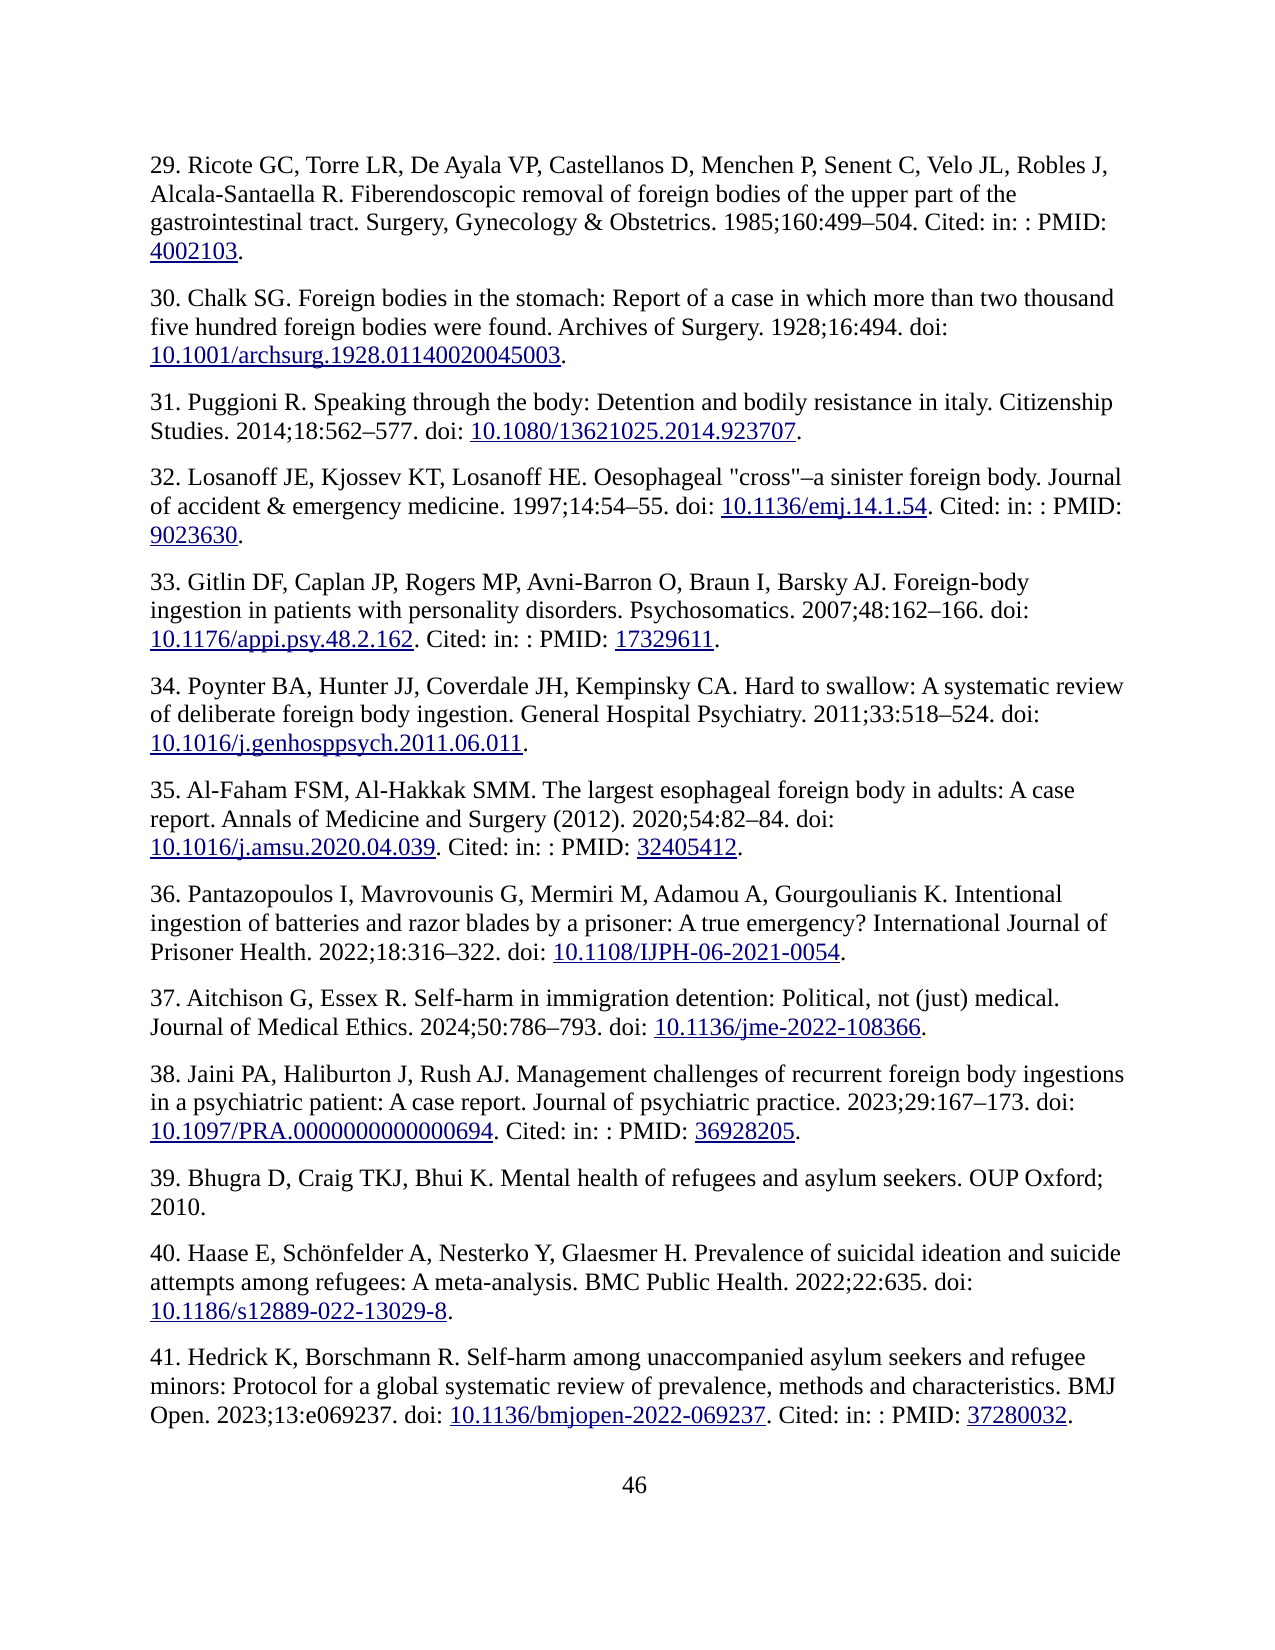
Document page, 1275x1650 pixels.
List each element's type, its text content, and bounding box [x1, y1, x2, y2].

text 36. Pantazopoulos I, Mavrovounis G, Mermiri M, Adamou A, Gourgoulianis K. Intentional ingestion of batteries and razor blades by a prisoner: A true emergency? International Journal of Prisoner Health. 2022;18:316–322. doi: 10.1108/IJPH-06-2021-0054. [150, 879, 1125, 965]
text 32. Losanoff JE, Kjossev KT, Losanoff HE. Oesophageal "cross"–a sinister foreign body. Journal of accident & emergency medicine. 1997;14:54–55. doi: 10.1136/emj.14.1.54. Cited: in: : PMID: 9023630. [150, 462, 1125, 549]
text 34. Poynter BA, Hunter JJ, Coverdale JH, Kempinsky CA. Hard to swallow: A systematic review of deliberate foreign body ingestion. General Hospital Psychiatry. 2011;33:518–524. doi: 10.1016/j.genhosppsych.2011.06.011. [150, 671, 1125, 757]
text 29. Ricote GC, Torre LR, De Ayala VP, Castellanos D, Menchen P, Senent C, Velo JL, Robles J, Alcala-Santaella R. Fiberendoscopic removal of foreign bodies of the upper part of the gastrointestinal tract. Surgery, Gynecology & Obstetrics. 1985;160:499–504. Cited: in: : PMID: 4002103. [150, 150, 1125, 265]
text 38. Jaini PA, Haliburton J, Rush AJ. Management challenges of recurrent foreign body ingestions in a psychiatric patient: A case report. Journal of psychiatric practice. 2023;29:167–173. doi: 10.1097/PRA.0000000000000694. Cited: in: : PMID: 36928205. [150, 1059, 1125, 1145]
text 31. Puggioni R. Speaking through the body: Detention and bodily resistance in italy. Citizenship Studies. 2014;18:562–577. doi: 10.1080/13621025.2014.923707. [150, 387, 1125, 444]
text 37. Aitchison G, Essex R. Self-harm in immigration detention: Political, not (just) medical. Journal of Medical Ethics. 2024;50:786–793. doi: 10.1136/jme-2022-108366. [150, 983, 1125, 1041]
text 41. Hedrick K, Borschmann R. Self-harm among unaccompanied asylum seekers and refugee minors: Protocol for a global systematic review of prevalence, methods and characteristics. BMJ Open. 2023;13:e069237. doi: 10.1136/bmjopen-2022-069237. Cited: in: : PMID: 37280032. [150, 1342, 1125, 1429]
text 39. Bhugra D, Craig TKJ, Bhui K. Mental health of refugees and asylum seekers. OUP Oxford; 2010. [150, 1163, 1125, 1220]
text 35. Al-Faham FSM, Al-Hakkak SMM. The largest esophageal foreign body in adults: A case report. Annals of Medicine and Surgery (2012). 2020;54:82–84. doi: 10.1016/j.amsu.2020.04.039. Cited: in: : PMID: 32405412. [150, 775, 1125, 861]
text 40. Haase E, Schönfelder A, Nesterko Y, Glaesmer H. Prevalence of suicidal ideation and suicide attempts among refugees: A meta-analysis. BMC Public Health. 2022;22:635. doi: 10.1186/s12889-022-13029-8. [150, 1238, 1125, 1324]
text 30. Chalk SG. Foreign bodies in the stomach: Report of a case in which more than two thousand five hundred foreign bodies were found. Archives of Surgery. 1928;16:494. doi: 10.1001/archsurg.1928.01140020045003. [150, 283, 1125, 369]
text 33. Gitlin DF, Caplan JP, Rogers MP, Avni-Barron O, Braun I, Barsky AJ. Foreign-body ingestion in patients with personality disorders. Psychosomatics. 2007;48:162–166. doi: 10.1176/appi.psy.48.2.162. Cited: in: : PMID: 17329611. [150, 567, 1125, 653]
